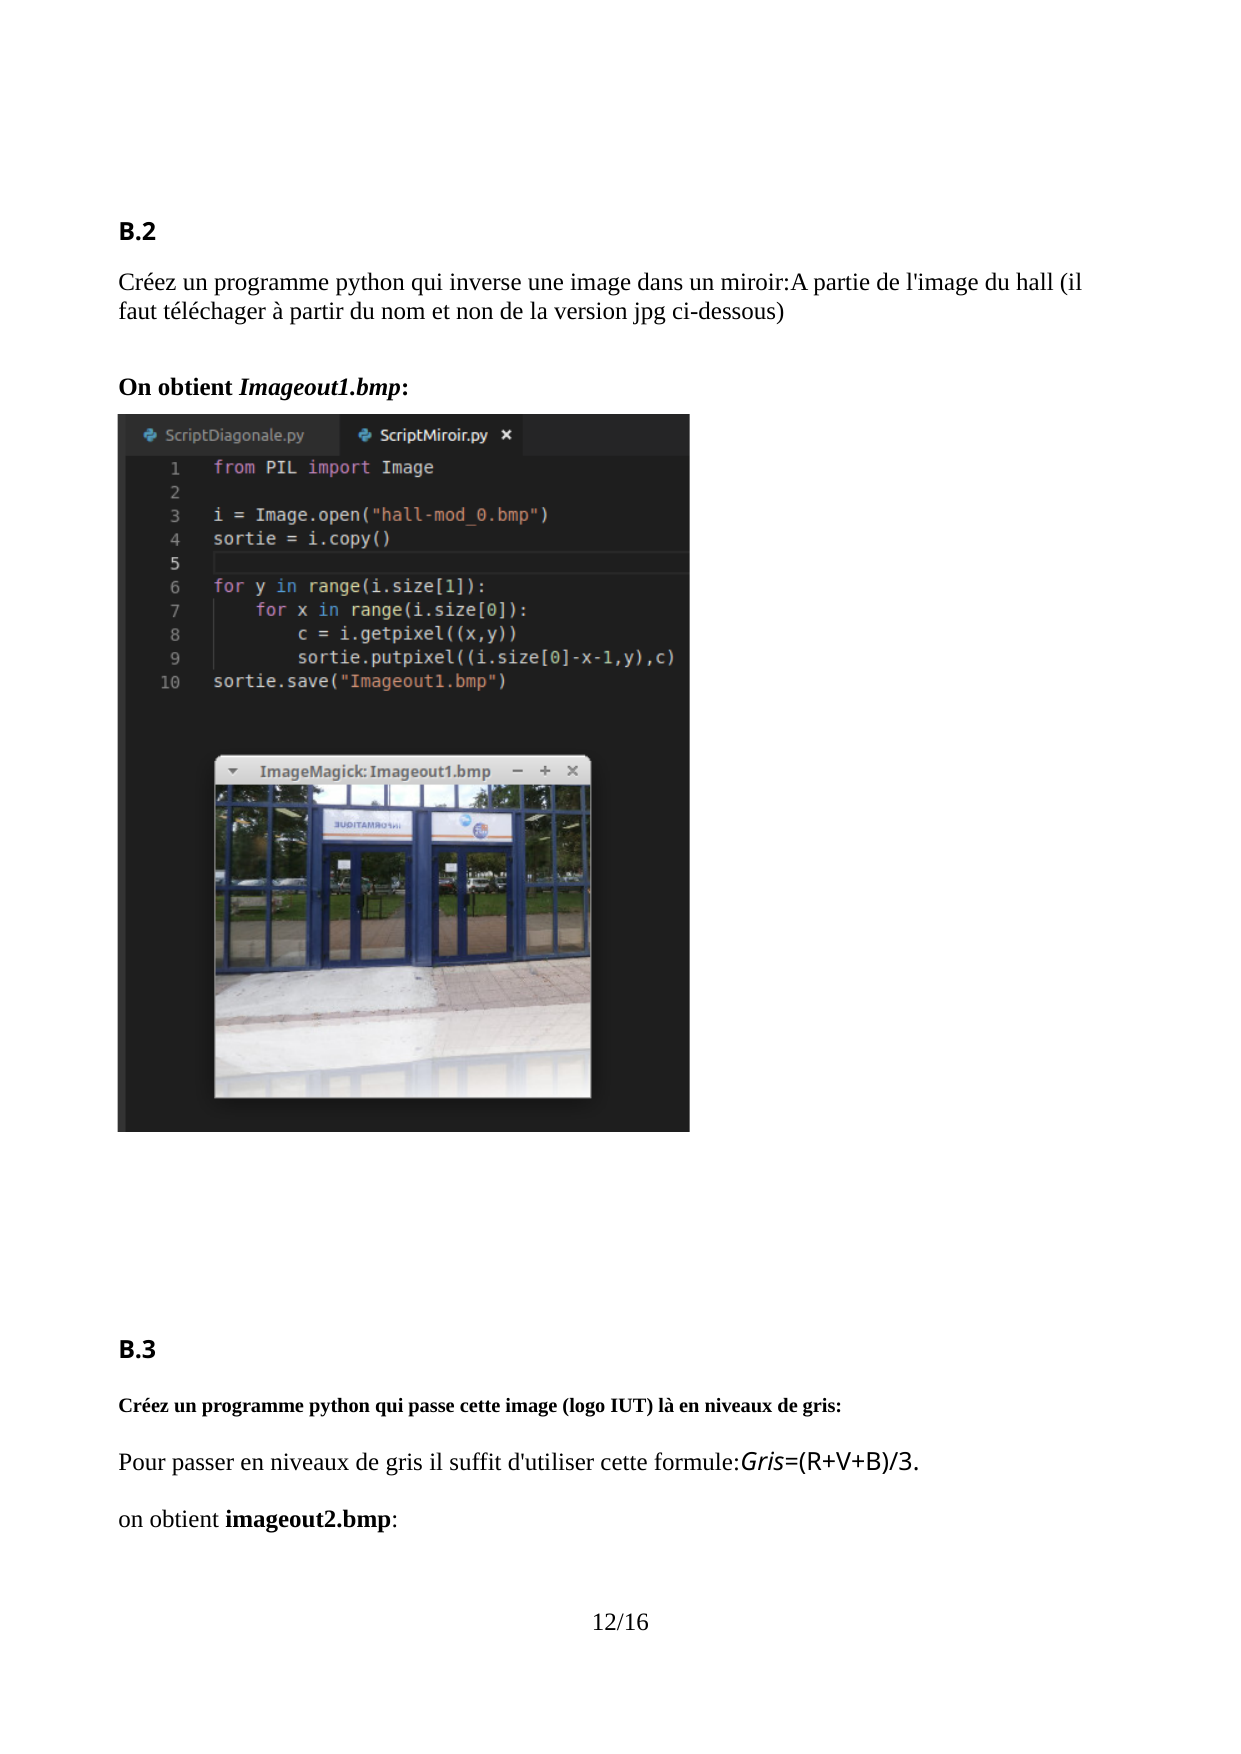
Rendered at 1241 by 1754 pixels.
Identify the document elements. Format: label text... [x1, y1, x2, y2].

subtitle B.3 [118, 1332, 1122, 1366]
text On obtient Imageout1.bmp: [118, 372, 1122, 401]
picture [429, 414, 690, 1132]
text Créez un programme python qui inverse une image dans un miroir:A partie de l'image du hall (il faut téléchager à partir du nom et non de la version jpg ci-dessous) [118, 267, 1122, 324]
subtitle on obtient imageout2.bmp: [118, 1504, 1122, 1533]
subtitle Créez un programme python qui passe cette image (logo IUT) là en niveaux de gris: [118, 1393, 1122, 1416]
text B.2 [118, 213, 1122, 247]
subtitle Pour passer en niveaux de gris il suffit d'utiliser cette formule:Gris=(R+V+B)/3. [118, 1443, 1122, 1477]
